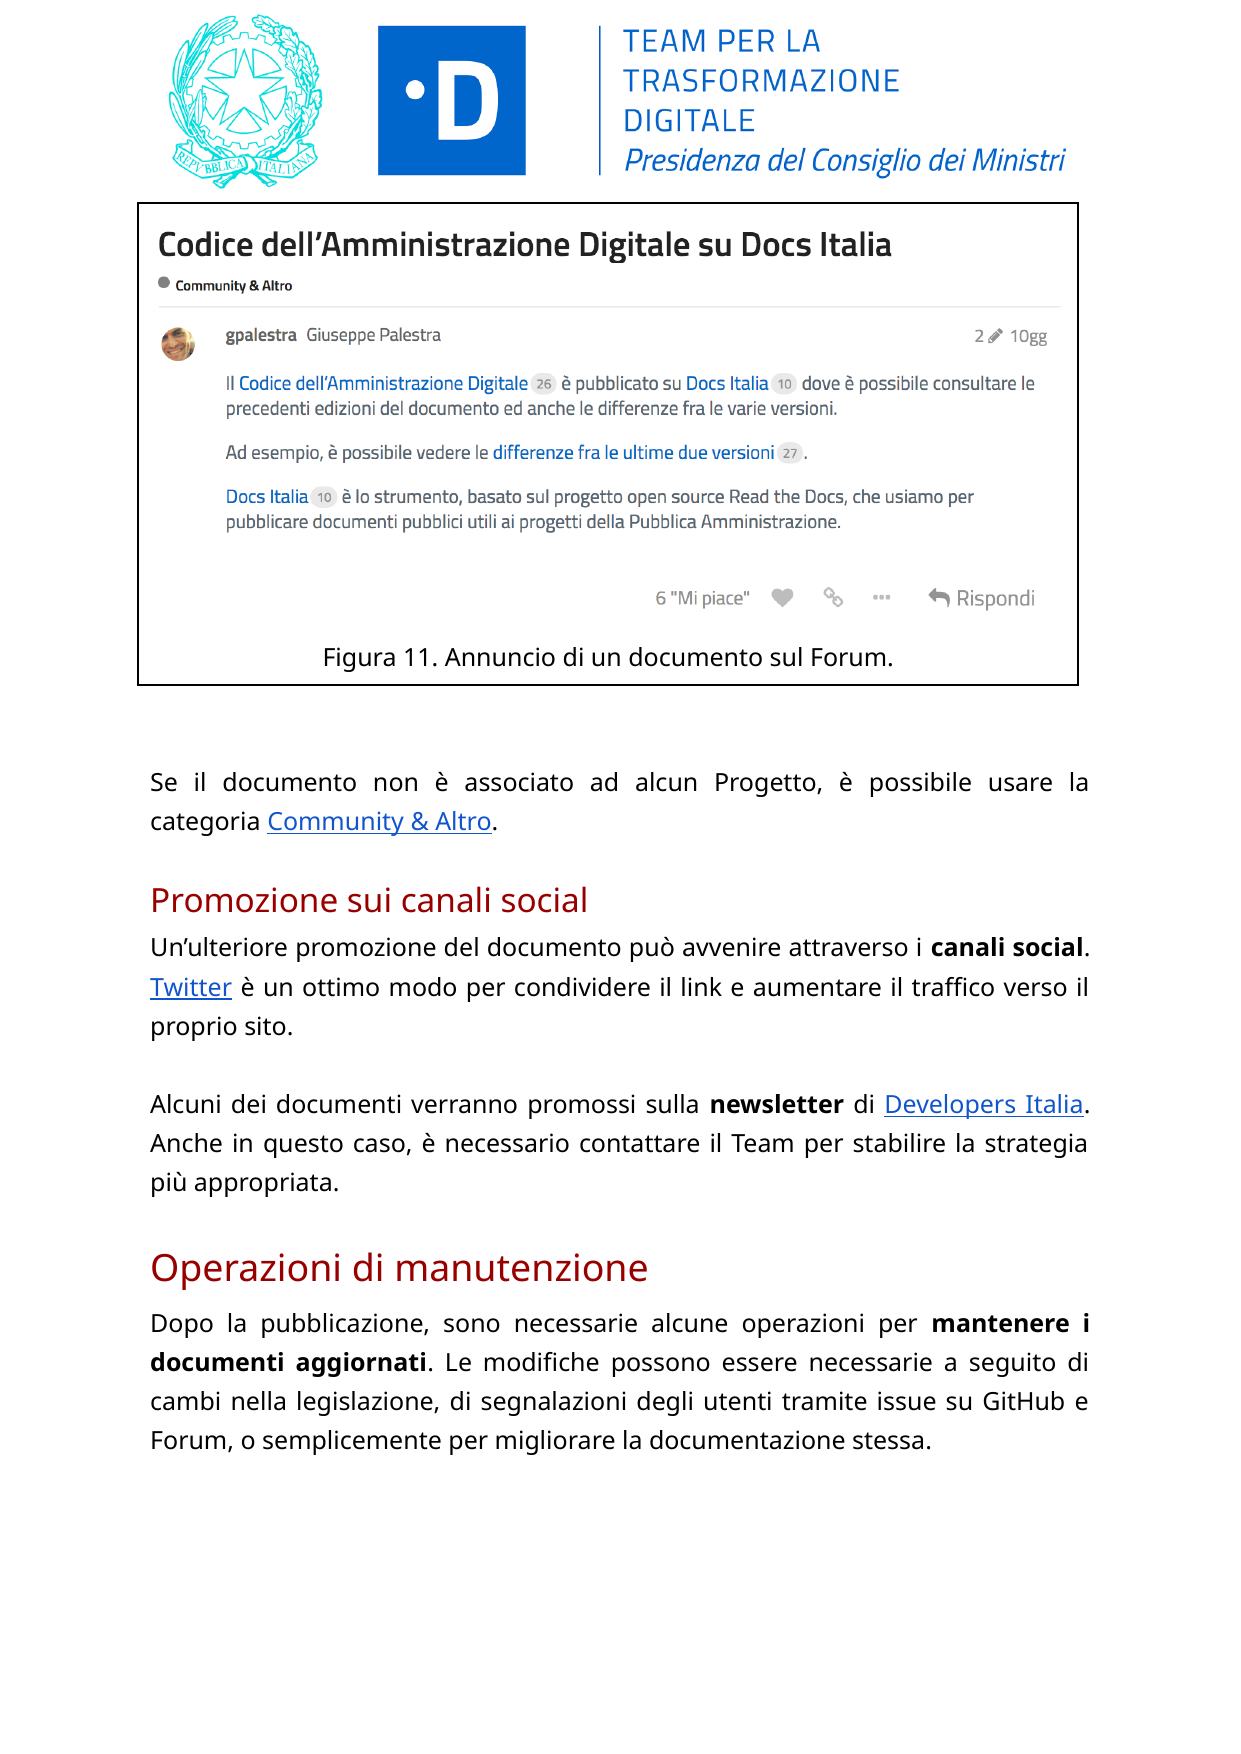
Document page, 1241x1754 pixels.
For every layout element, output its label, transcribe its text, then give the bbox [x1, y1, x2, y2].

picture [148, 214, 1066, 640]
picture [150, 0, 1091, 203]
table_header Figura 11. Annuncio di un documento sul Forum. [139, 204, 1077, 684]
text Un’ulteriore promozione del documento può avvenire attraverso i canali social. Twitter è un ottimo modo per condividere il link e aumentare il traffico verso il proprio sito. [150, 930, 1090, 1042]
text Alcuni dei documenti verranno promossi sulla newsletter di Developers Italia. Anche in questo caso, è necessario contattare il Team per stabilire la strategia più appropriata. [150, 1087, 1090, 1199]
subtitle Operazioni di manutenzione [150, 1242, 1090, 1293]
text Se il documento non è associato ad alcun Progetto, è possibile usare la categoria Community & Altro. [150, 765, 1090, 838]
text Dopo la pubblicazione, sono necessarie alcune operazioni per mantenere i documenti aggiornati. Le modifiche possono essere necessarie a seguito di cambi nella legislazione, di segnalazioni degli utenti tramite issue su GitHub e Forum, o semplicemente per migliorare la documentazione stessa. [150, 1305, 1090, 1457]
subtitle Promozione sui canali social [150, 876, 1090, 922]
